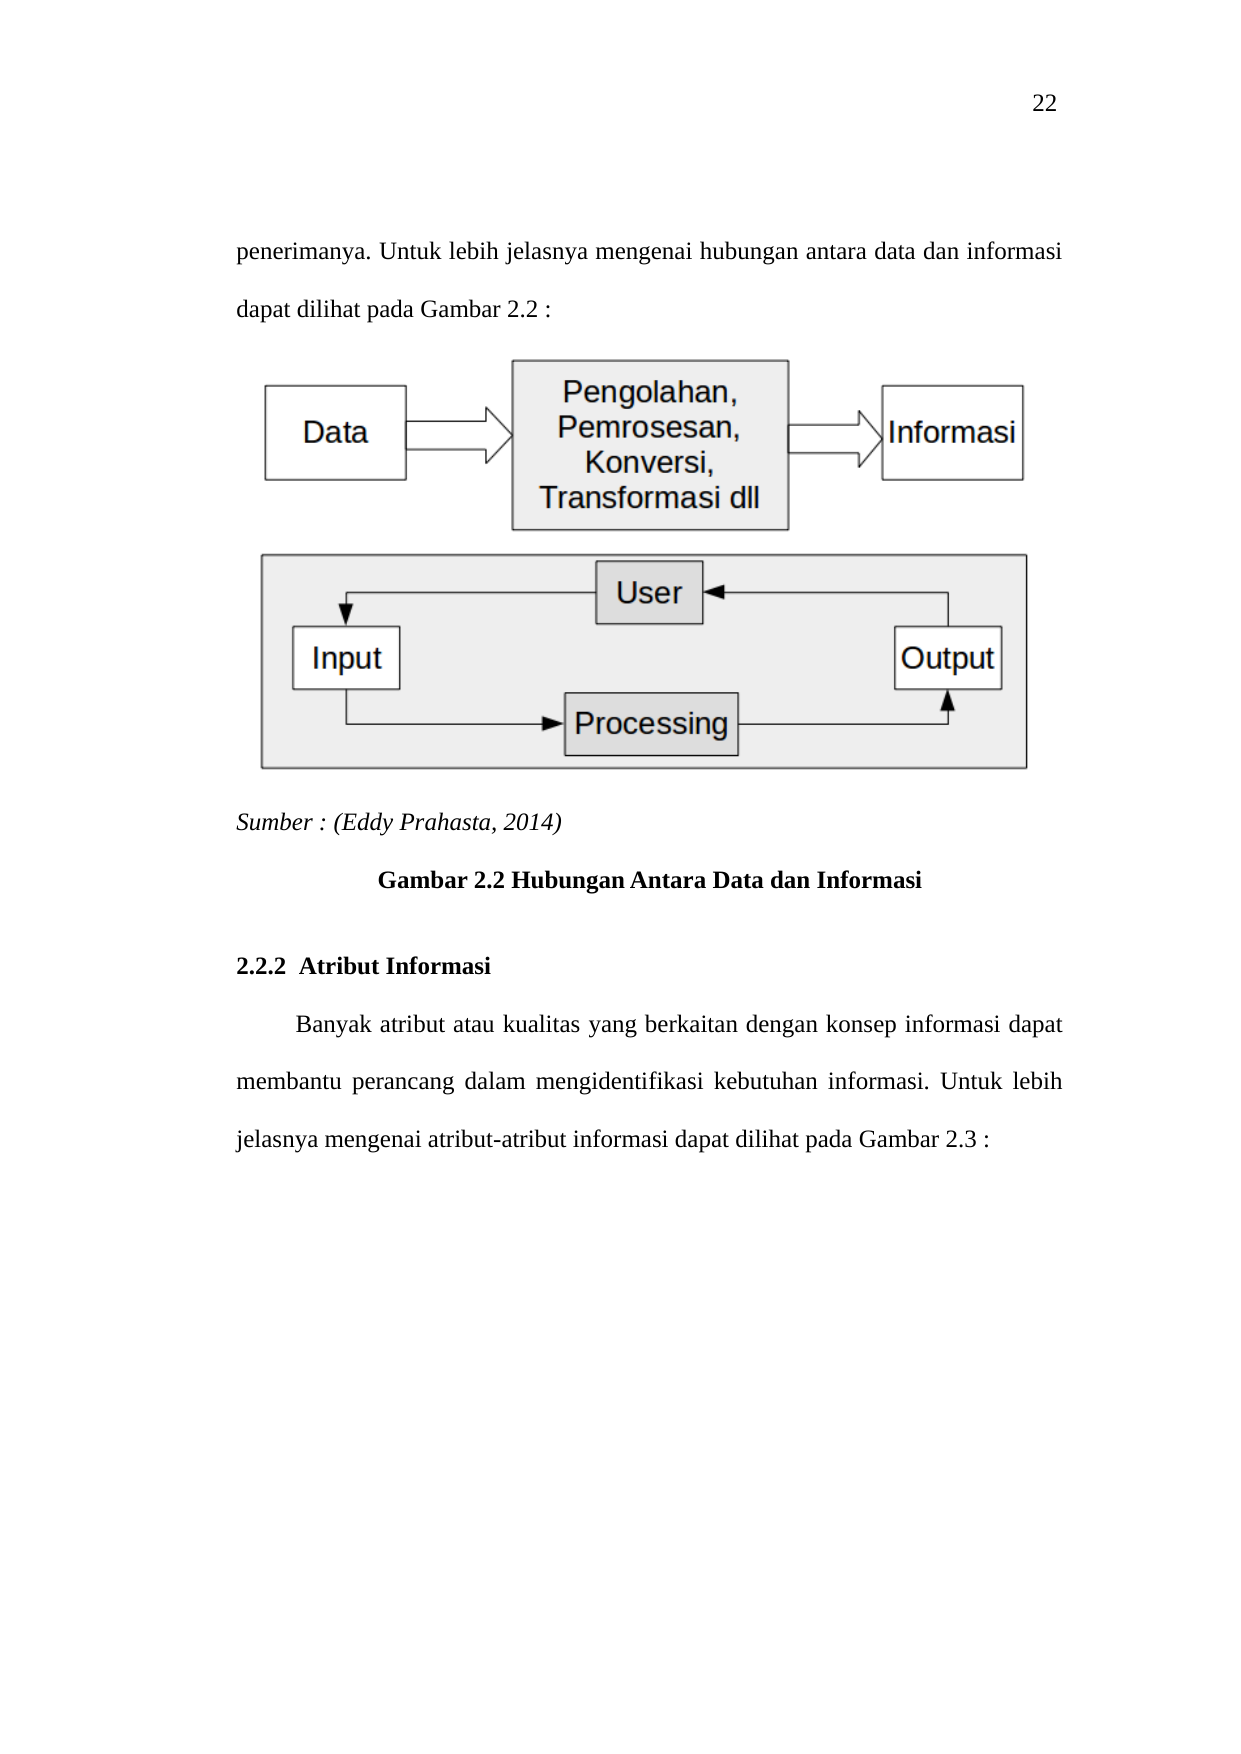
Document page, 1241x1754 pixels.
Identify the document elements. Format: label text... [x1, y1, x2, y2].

subtitle Atribut Informasi [236, 951, 1063, 980]
text Gambar 2.2 Hubungan Antara Data dan Informasi [236, 865, 1063, 894]
text Banyak atribut atau kualitas yang berkaitan dengan konsep informasi dapat membantu perancang dalam mengidentifikasi kebutuhan informasi. Untuk lebih jelasnya mengenai atribut-atribut informasi dapat dilihat pada Gambar 2.3 : [236, 1009, 1063, 1152]
text penerimanya. Untuk lebih jelasnya mengenai hubungan antara data dan informasi dapat dilihat pada Gambar 2.2 : [236, 236, 1063, 322]
picture [236, 351, 1064, 779]
text Sumber : (Eddy Prahasta, 2014) [236, 779, 1063, 836]
